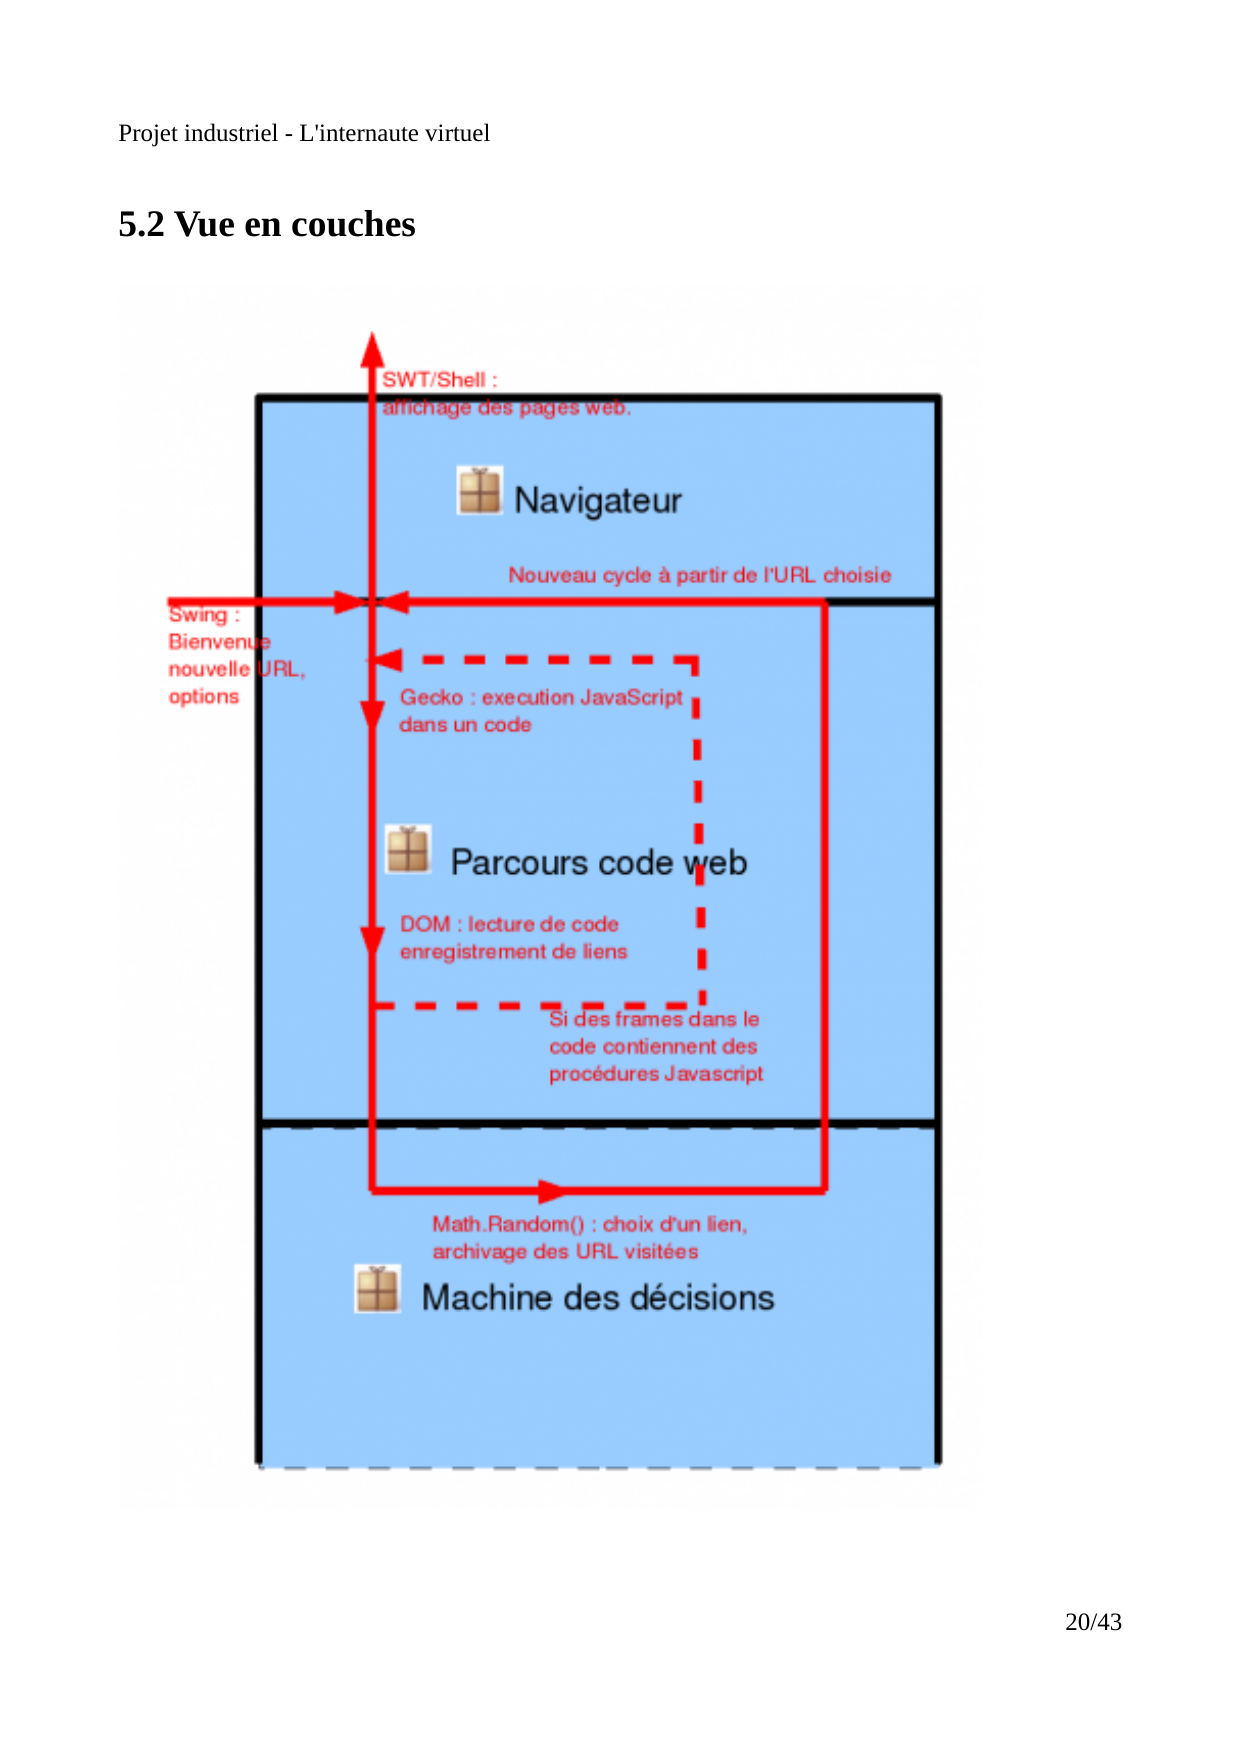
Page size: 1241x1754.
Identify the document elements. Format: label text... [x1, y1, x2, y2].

subtitle 5.2 Vue en couches [118, 201, 1122, 244]
picture [118, 285, 983, 1510]
